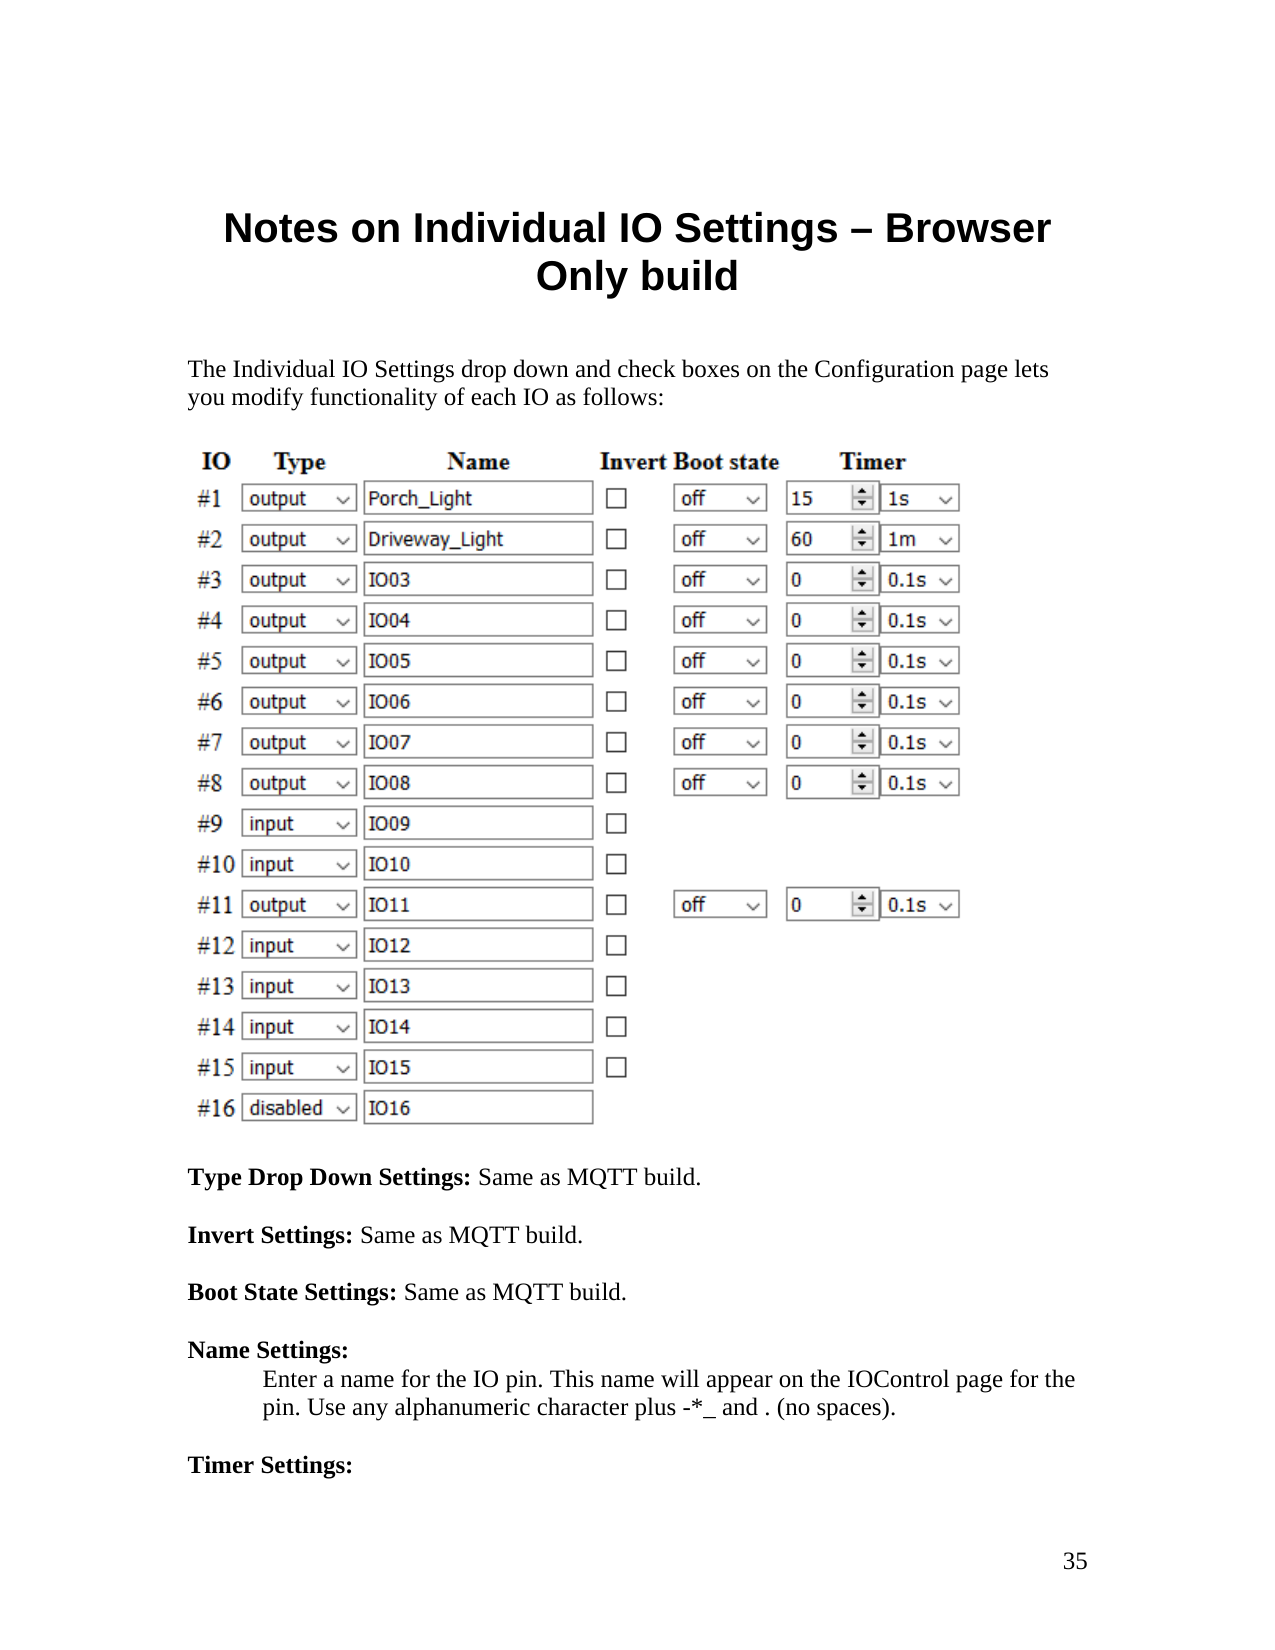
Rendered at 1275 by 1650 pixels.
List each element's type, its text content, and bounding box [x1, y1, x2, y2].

picture [187, 440, 982, 1134]
text The Individual IO Settings drop down and check boxes on the Configuration page lets you modify functionality of each IO as follows: [187, 354, 1087, 411]
text Invert Settings: Same as MQTT build. [187, 1220, 1087, 1249]
subtitle Notes on Individual IO Settings – Browser Only build [187, 204, 1087, 299]
text Type Drop Down Settings: Same as MQTT build. [187, 1162, 1087, 1191]
text Timer Settings: [187, 1450, 1087, 1479]
text Boot State Settings: Same as MQTT build. [187, 1277, 1087, 1306]
text Enter a name for the IO pin. This name will appear on the IOControl page for the pin. Use any alphanumeric character plus -*_ and . (no spaces). [262, 1364, 1087, 1421]
text Name Settings: [187, 1335, 1087, 1364]
